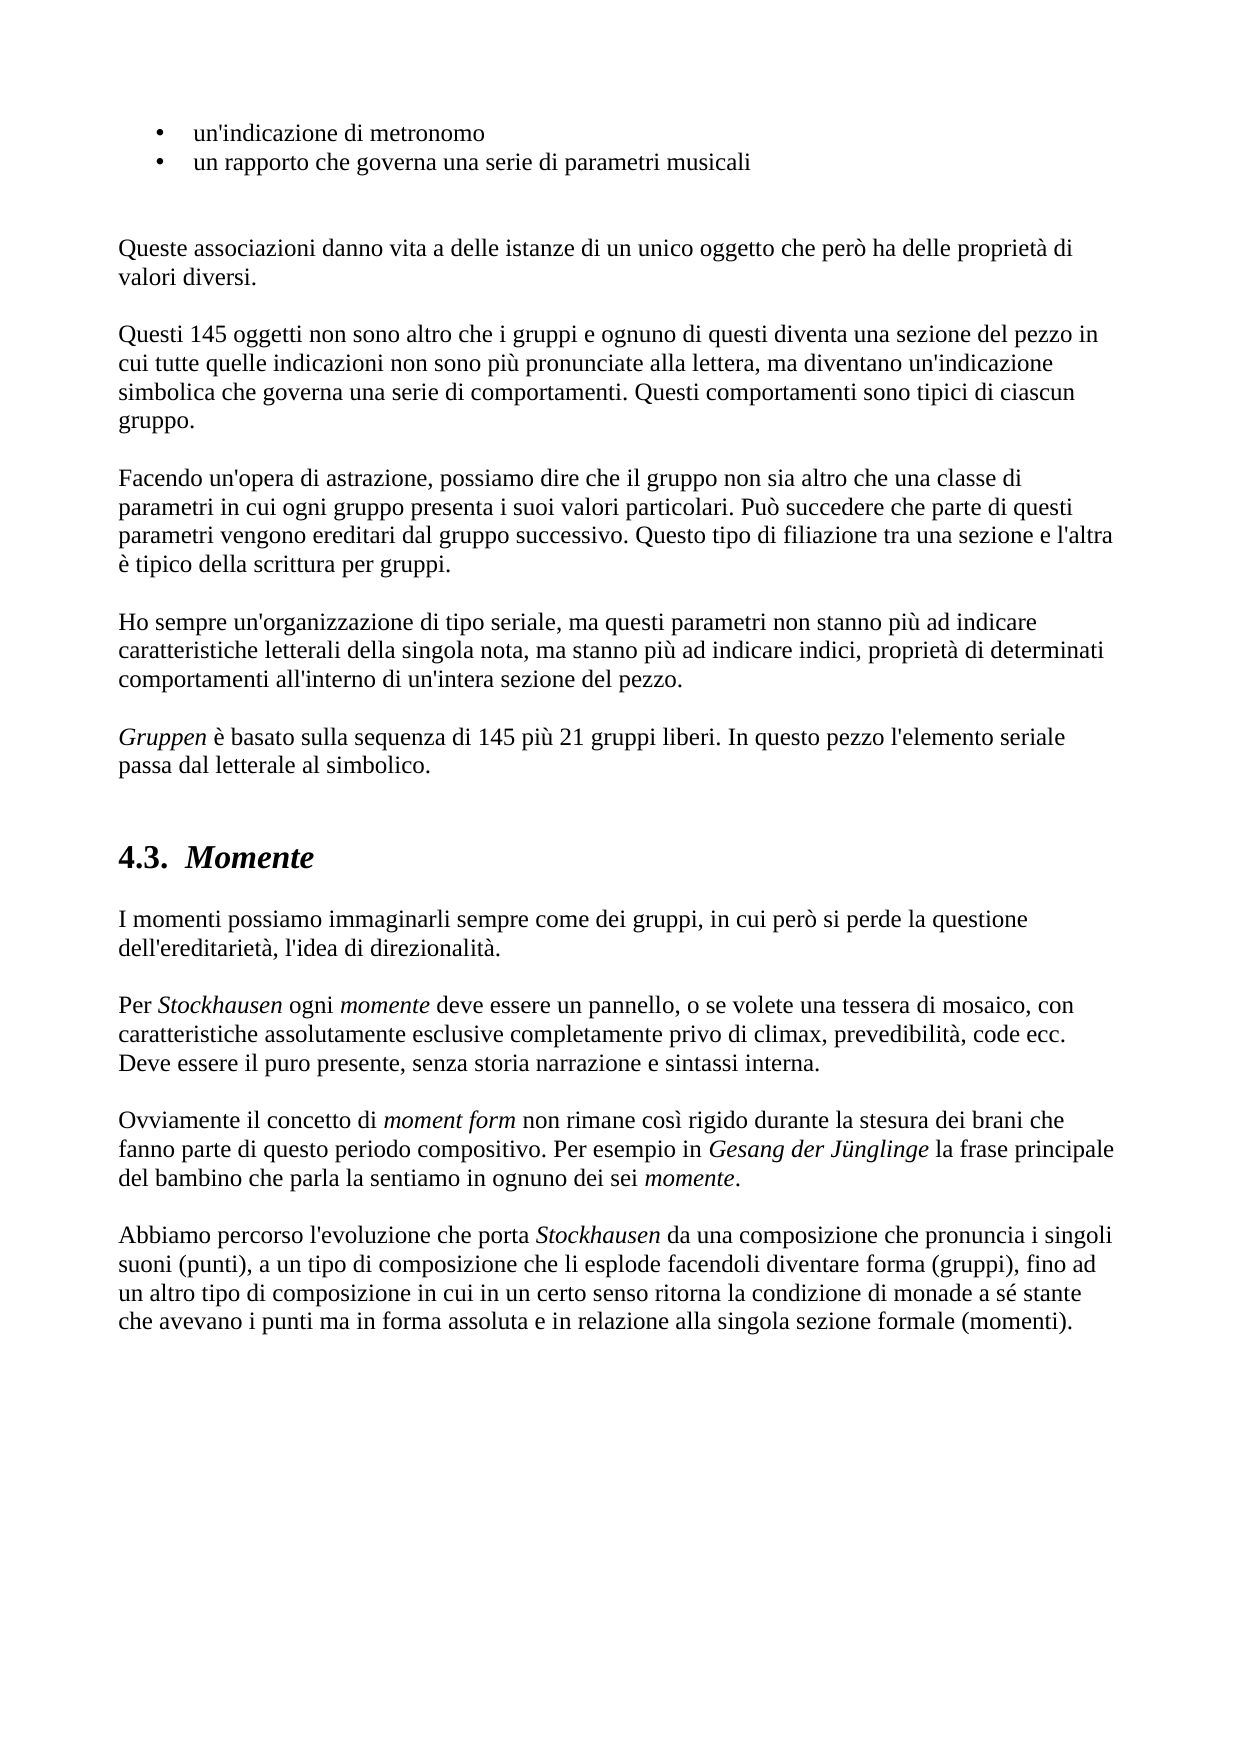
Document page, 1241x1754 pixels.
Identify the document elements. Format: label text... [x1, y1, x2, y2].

text Questi 145 oggetti non sono altro che i gruppi e ognuno di questi diventa una sezione del pezzo in cui tutte quelle indicazioni non sono più pronunciate alla lettera, ma diventano un'indicazione simbolica che governa una serie di comportamenti. Questi comportamenti sono tipici di ciascun gruppo. Facendo un'opera di astrazione, possiamo dire che il gruppo non sia altro che una classe di parametri in cui ogni gruppo presenta i suoi valori particolari. Può succedere che parte di questi parametri vengono ereditari dal gruppo successivo. Questo tipo di filiazione tra una sezione e l'altra è tipico della scrittura per gruppi. Ho sempre un'organizzazione di tipo seriale, ma questi parametri non stanno più ad indicare caratteristiche letterali della singola nota, ma stanno più ad indicare indici, proprietà di determinati comportamenti all'interno di un'intera sezione del pezzo. [118, 319, 1122, 693]
text Abbiamo percorso l'evoluzione che porta Stockhausen da una composizione che pronuncia i singoli suoni (punti), a un tipo di composizione che li esplode facendoli diventare forma (gruppi), fino ad un altro tipo di composizione in cui in un certo senso ritorna la condizione di monade a sé stante che avevano i punti ma in forma assoluta e in relazione alla singola sezione formale (momenti). [118, 1220, 1122, 1335]
text Queste associazioni danno vita a delle istanze di un unico oggetto che però ha delle proprietà di valori diversi. [118, 233, 1122, 291]
text 4.3. Momente [118, 837, 1122, 875]
text I momenti possiamo immaginarli sempre come dei gruppi, in cui però si perde la questione dell'ereditarietà, l'idea di direzionalità. Per Stockhausen ogni momente deve essere un pannello, o se volete una tessera di mosaico, con caratteristiche assolutamente esclusive completamente privo di climax, prevedibilità, code ecc. Deve essere il puro presente, senza storia narrazione e sintassi interna. Ovviamente il concetto di moment form non rimane così rigido durante la stesura dei brani che fanno parte di questo periodo compositivo. Per esempio in Gesang der Jünglinge la frase principale del bambino che parla la sentiamo in ognuno dei sei momente. [118, 904, 1122, 1191]
list un rapporto che governa una serie di parametri musicali [156, 147, 1122, 176]
list un'indicazione di metronomo [156, 118, 1122, 147]
text Gruppen è basato sulla sequenza di 145 più 21 gruppi liberi. In questo pezzo l'elemento seriale passa dal letterale al simbolico. [118, 722, 1122, 779]
